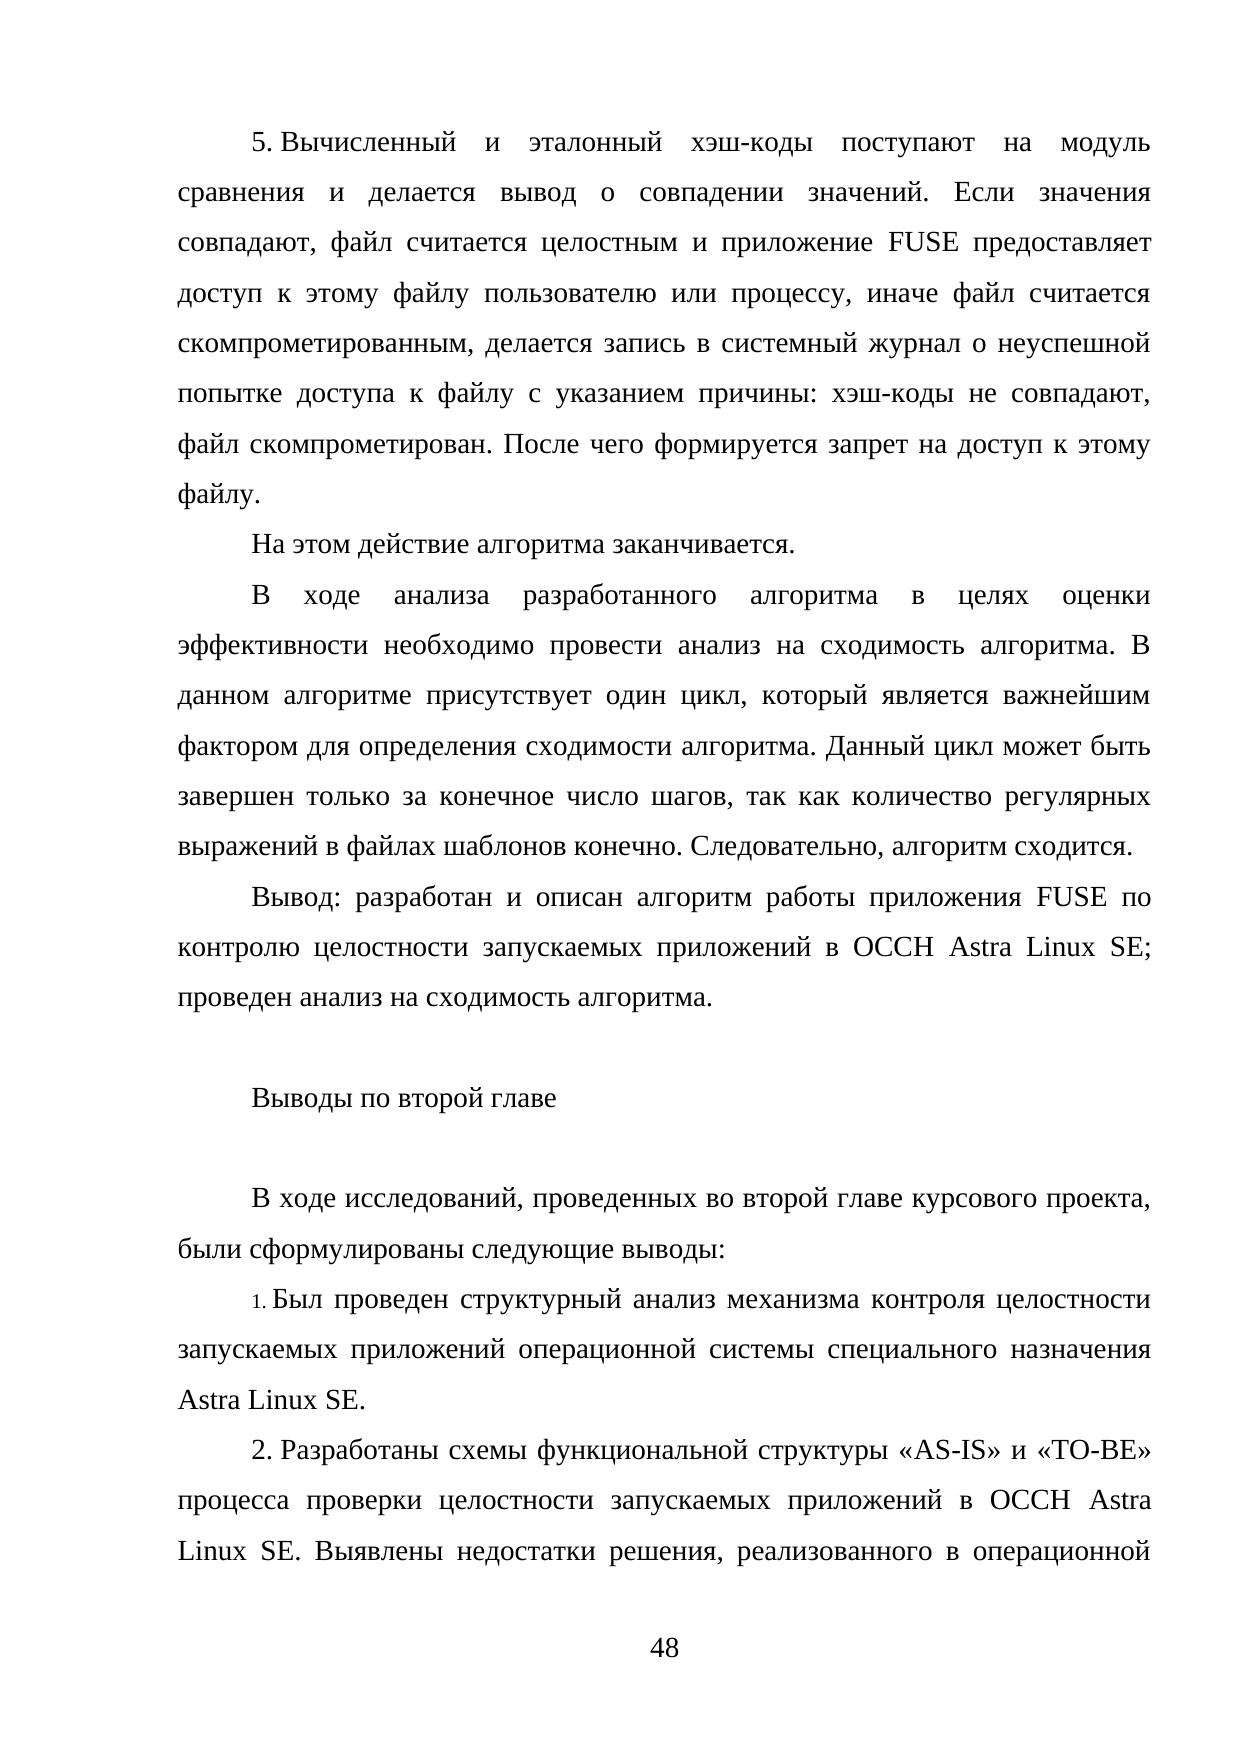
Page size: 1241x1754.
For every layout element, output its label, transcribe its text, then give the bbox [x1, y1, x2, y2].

text В ходе анализа разработанного алгоритма в целях оценки эффективности необходимо провести анализ на сходимость алгоритма. В данном алгоритме присутствует один цикл, который является важнейшим фактором для определения сходимости алгоритма. Данный цикл может быть завершен только за конечное число шагов, так как количество регулярных выражений в файлах шаблонов конечно. Следовательно, алгоритм сходится. [177, 577, 1152, 862]
list Вычисленный и эталонный хэш-коды поступают на модуль сравнения и делается вывод о совпадении значений. Если значения совпадают, файл считается целостным и приложение FUSE предоставляет доступ к этому файлу пользователю или процессу, иначе файл считается скомпрометированным, делается запись в системный журнал о неуспешной попытке доступа к файлу с указанием причины: хэш-коды не совпадают, файл скомпрометирован. После чего формируется запрет на доступ к этому файлу. [177, 124, 1152, 510]
text В ходе исследований, проведенных во второй главе курсового проекта, были сформулированы следующие выводы: [177, 1181, 1152, 1264]
text Вывод: разработан и описан алгоритм работы приложения FUSE по контролю целостности запускаемых приложений в ОССН Astra Linux SE; проведен анализ на сходимость алгоритма. [177, 879, 1152, 1013]
text Выводы по второй главе [177, 1080, 1152, 1113]
list Был проведен структурный анализ механизма контроля целостности запускаемых приложений операционной системы специального назначения Astra Linux SE. [177, 1281, 1152, 1415]
list Разработаны схемы функциональной структуры «AS-IS» и «TO-BE» процесса проверки целостности запускаемых приложений в ОССН Astra Linux SE. Выявлены недостатки решения, реализованного в операционной [177, 1432, 1152, 1566]
text На этом действие алгоритма заканчивается. [177, 526, 1152, 560]
